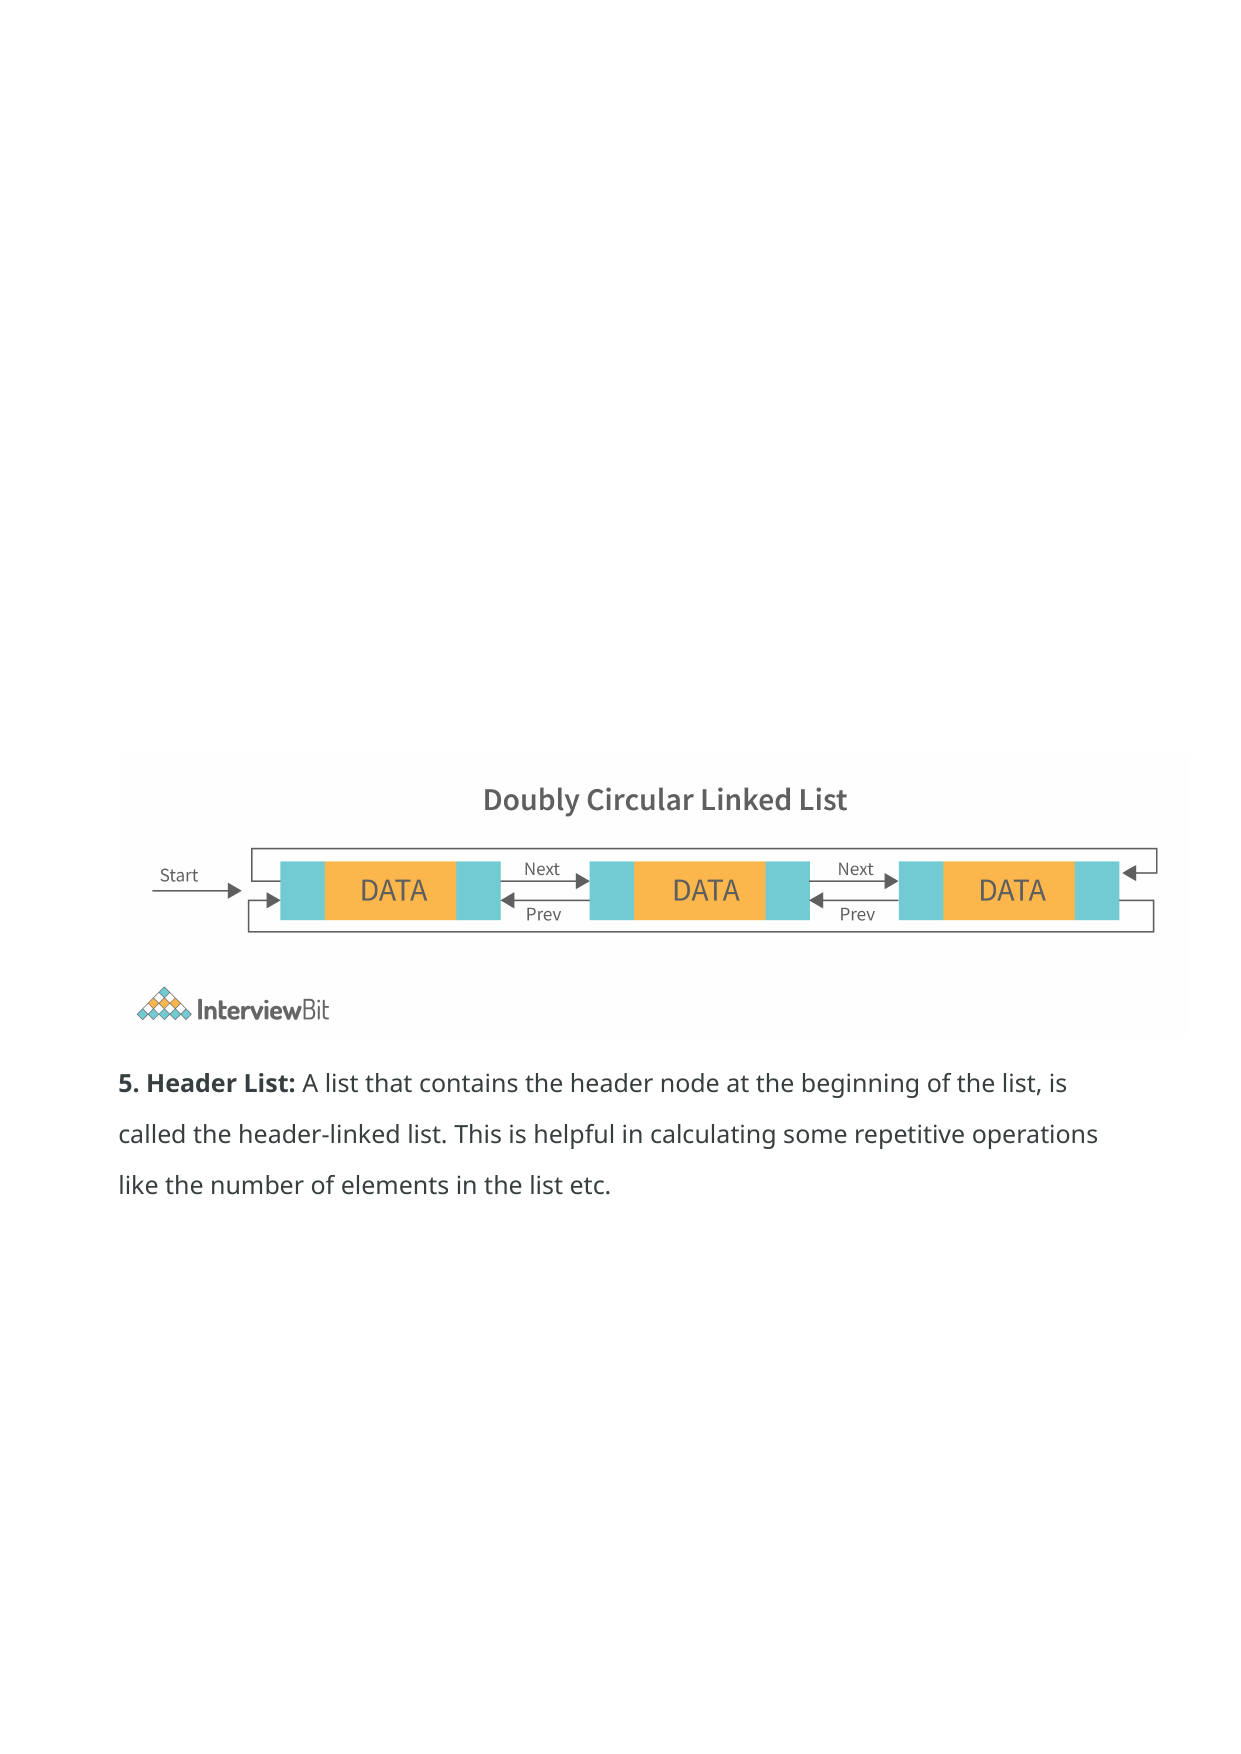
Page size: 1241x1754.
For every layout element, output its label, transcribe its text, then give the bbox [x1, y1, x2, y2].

picture [118, 753, 1190, 1037]
text 5. Header List: A list that contains the header node at the beginning of the list, is called the header-linked list. This is helpful in calculating some repetitive operations like the number of elements in the list etc. [118, 1066, 1122, 1202]
